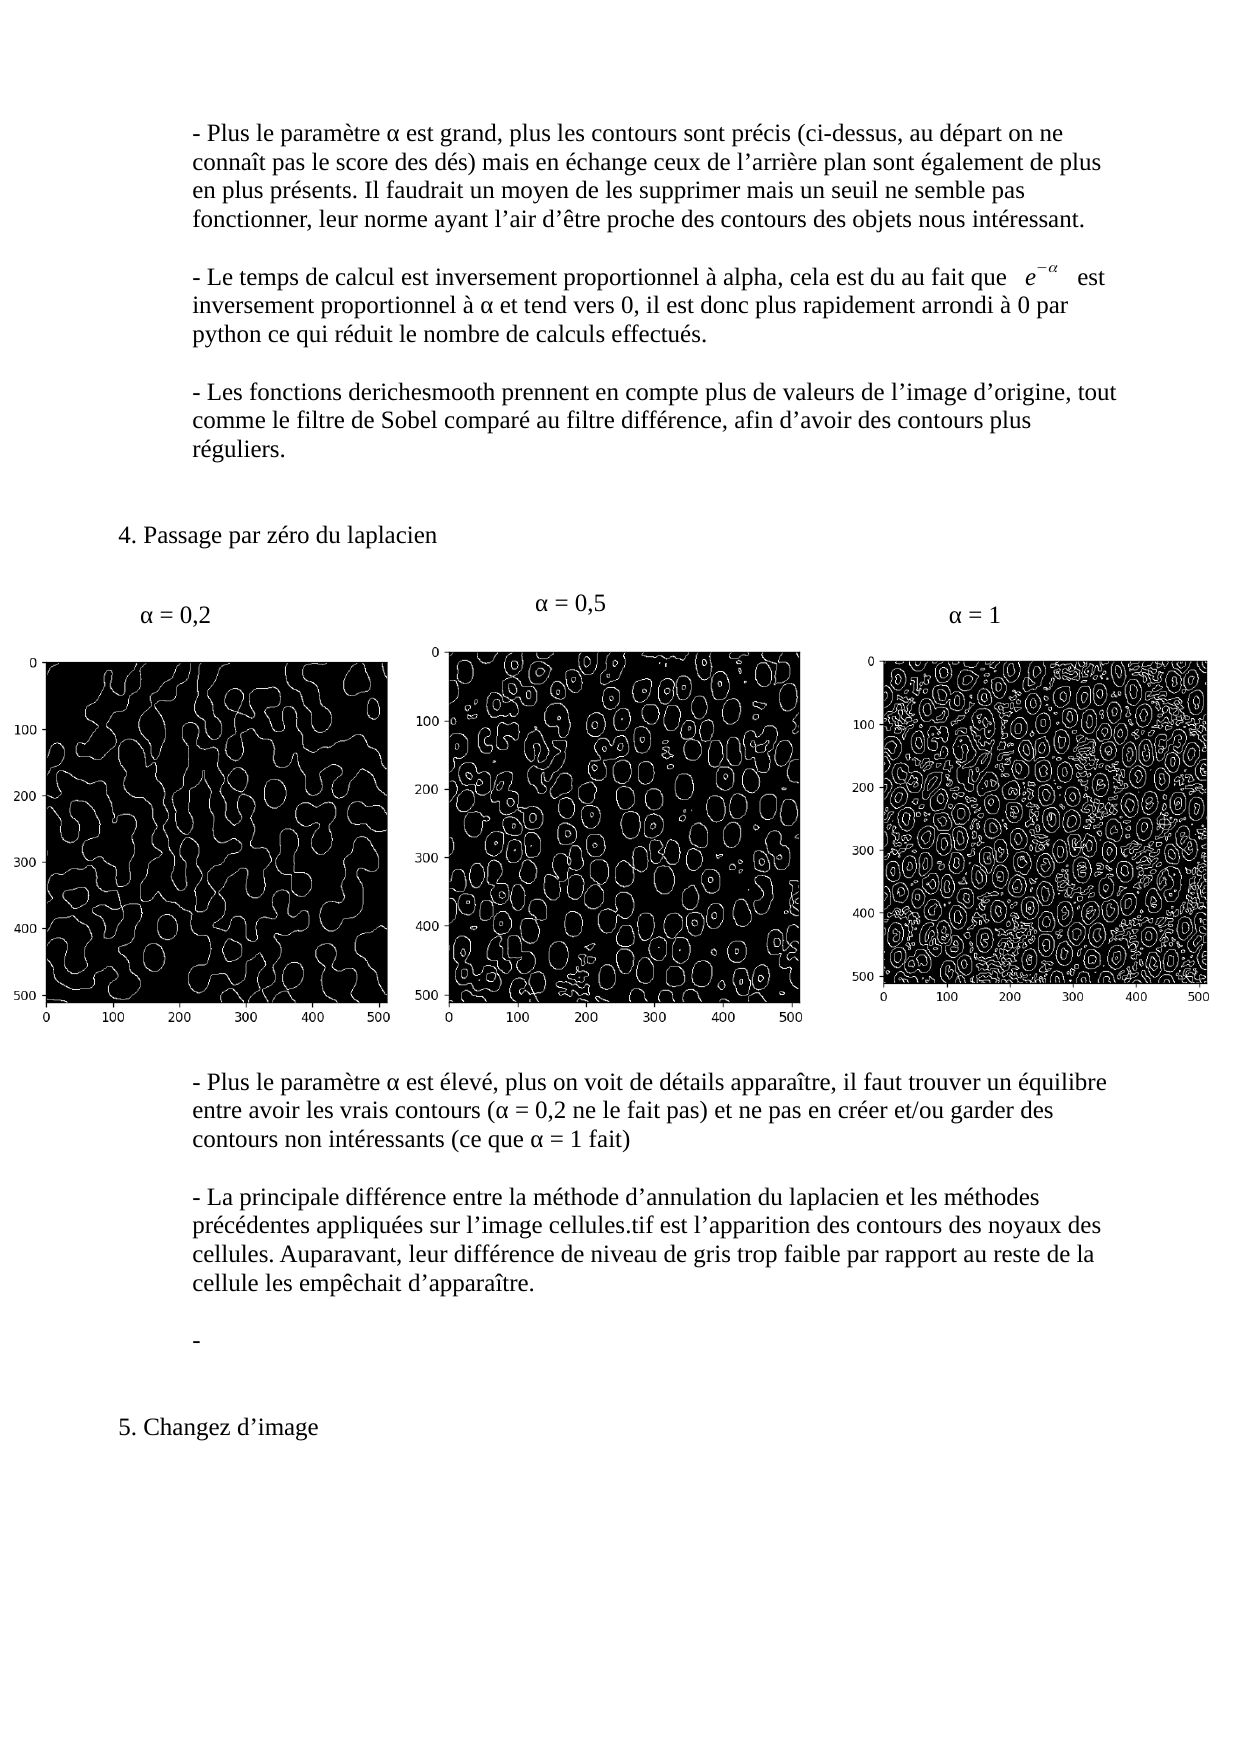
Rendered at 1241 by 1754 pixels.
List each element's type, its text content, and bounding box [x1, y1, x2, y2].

text - Le temps de calcul est inversement proportionnel à alpha, cela est du au fait queest inversement proportionnel à α et tend vers 0, il est donc plus rapidement arrondi à 0 par python ce qui réduit le nombre de calculs effectués. [118, 262, 1122, 348]
text - [118, 1326, 1122, 1354]
picture [846, 650, 1241, 1019]
text - Plus le paramètre α est grand, plus les contours sont précis (ci-dessus, au départ on ne connaît pas le score des dés) mais en échange ceux de l’arrière plan sont également de plus en plus présents. Il faudrait un moyen de les supprimer mais un seuil ne semble pas fonctionner, leur norme ayant l’air d’être proche des contours des objets nous intéressant. [118, 118, 1122, 233]
text 5. Changez d’image [118, 1412, 1122, 1441]
text - Les fonctions derichesmooth prennent en compte plus de valeurs de l’image d’origine, tout comme le filtre de Sobel comparé au filtre différence, afin d’avoir des contours plus réguliers. [118, 377, 1122, 463]
picture [0, 630, 827, 1036]
text - La principale différence entre la méthode d’annulation du laplacien et les méthodes précédentes appliquées sur l’image cellules.tif est l’apparition des contours des noyaux des cellules. Auparavant, leur différence de niveau de gris trop faible par rapport au reste de la cellule les empêchait d’apparaître. [118, 1182, 1122, 1297]
text - Plus le paramètre α est élevé, plus on voit de détails apparaître, il faut trouver un équilibre entre avoir les vrais contours (α = 0,2 ne le fait pas) et ne pas en créer et/ou garder des contours non intéressants (ce que α = 1 fait) [118, 1067, 1122, 1153]
text 4. Passage par zéro du laplacien [118, 521, 1122, 549]
